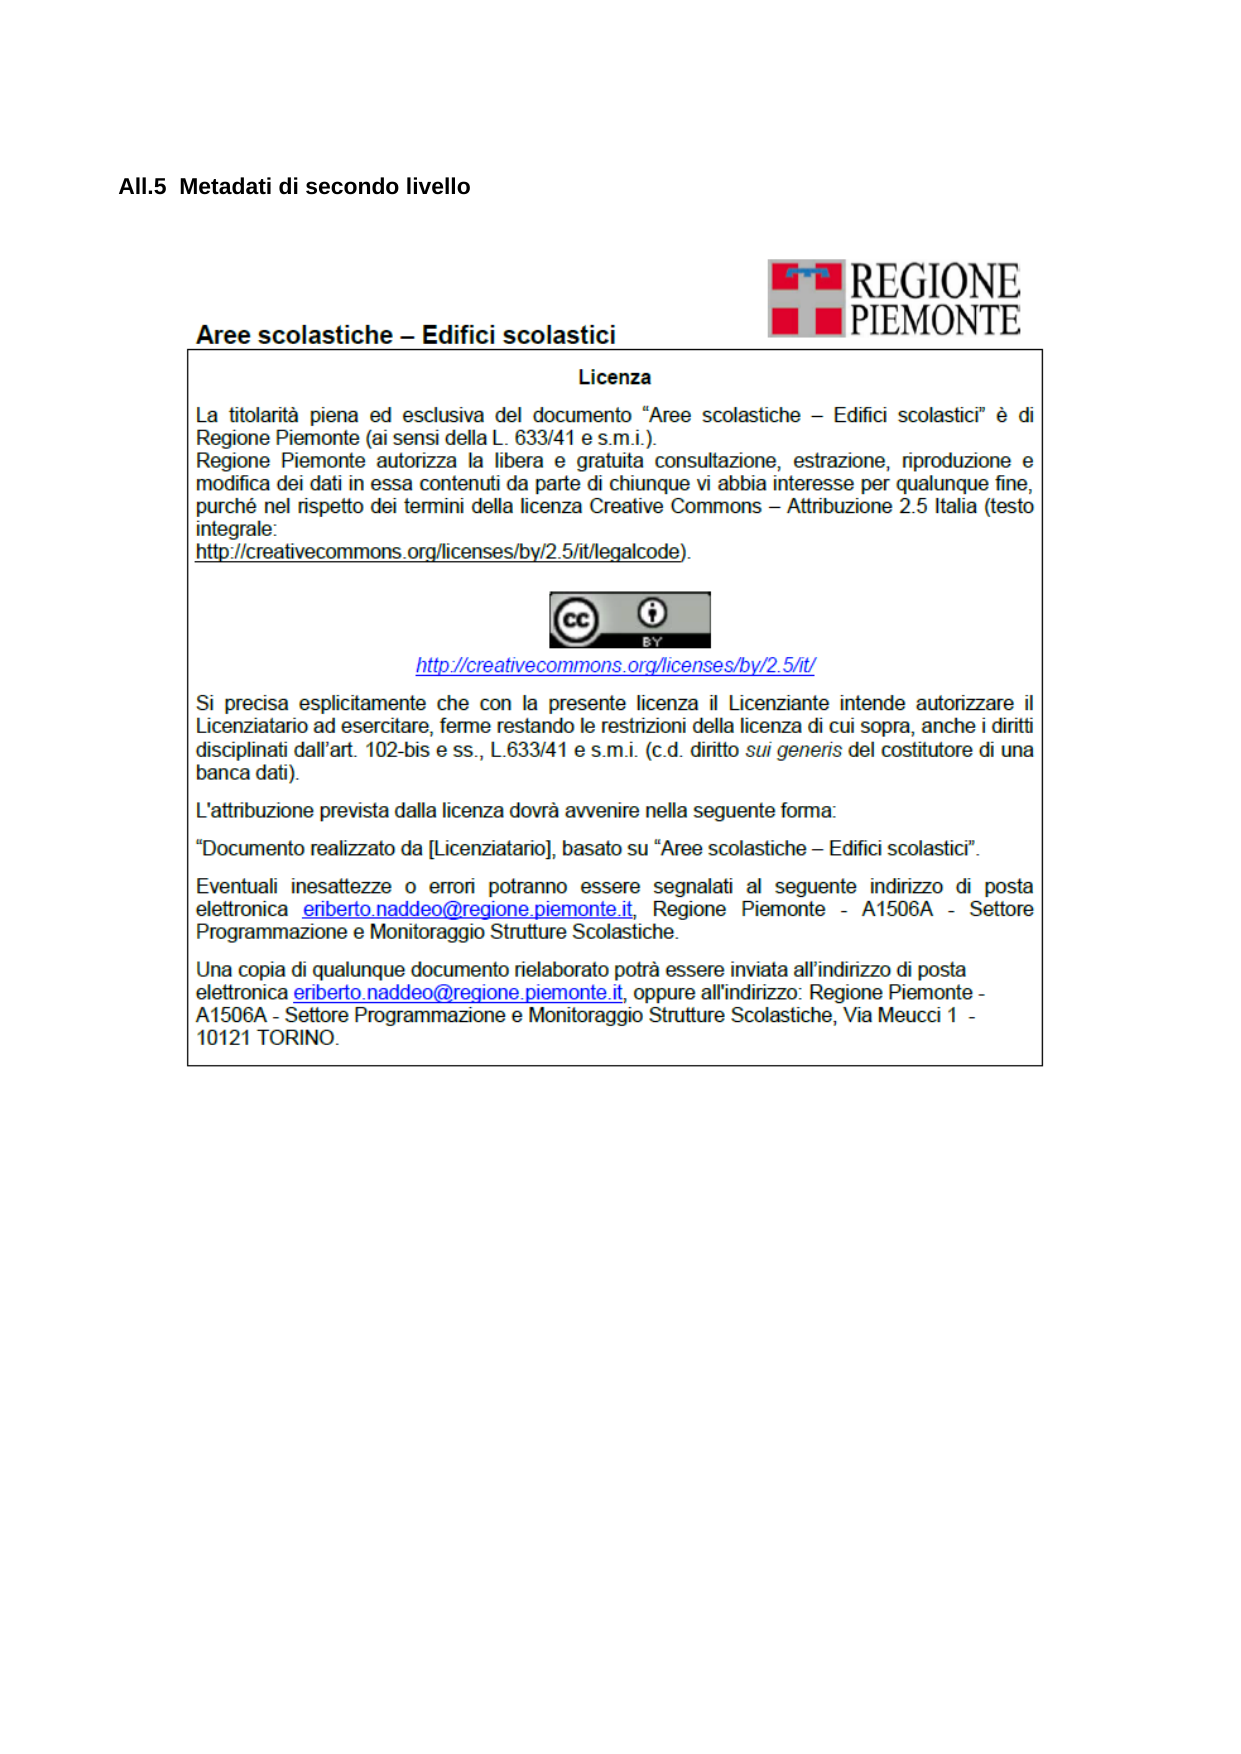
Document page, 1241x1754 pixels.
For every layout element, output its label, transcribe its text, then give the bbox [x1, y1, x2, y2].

picture [163, 231, 1077, 1086]
subtitle All.5 Metadati di secondo livello [118, 173, 1122, 199]
